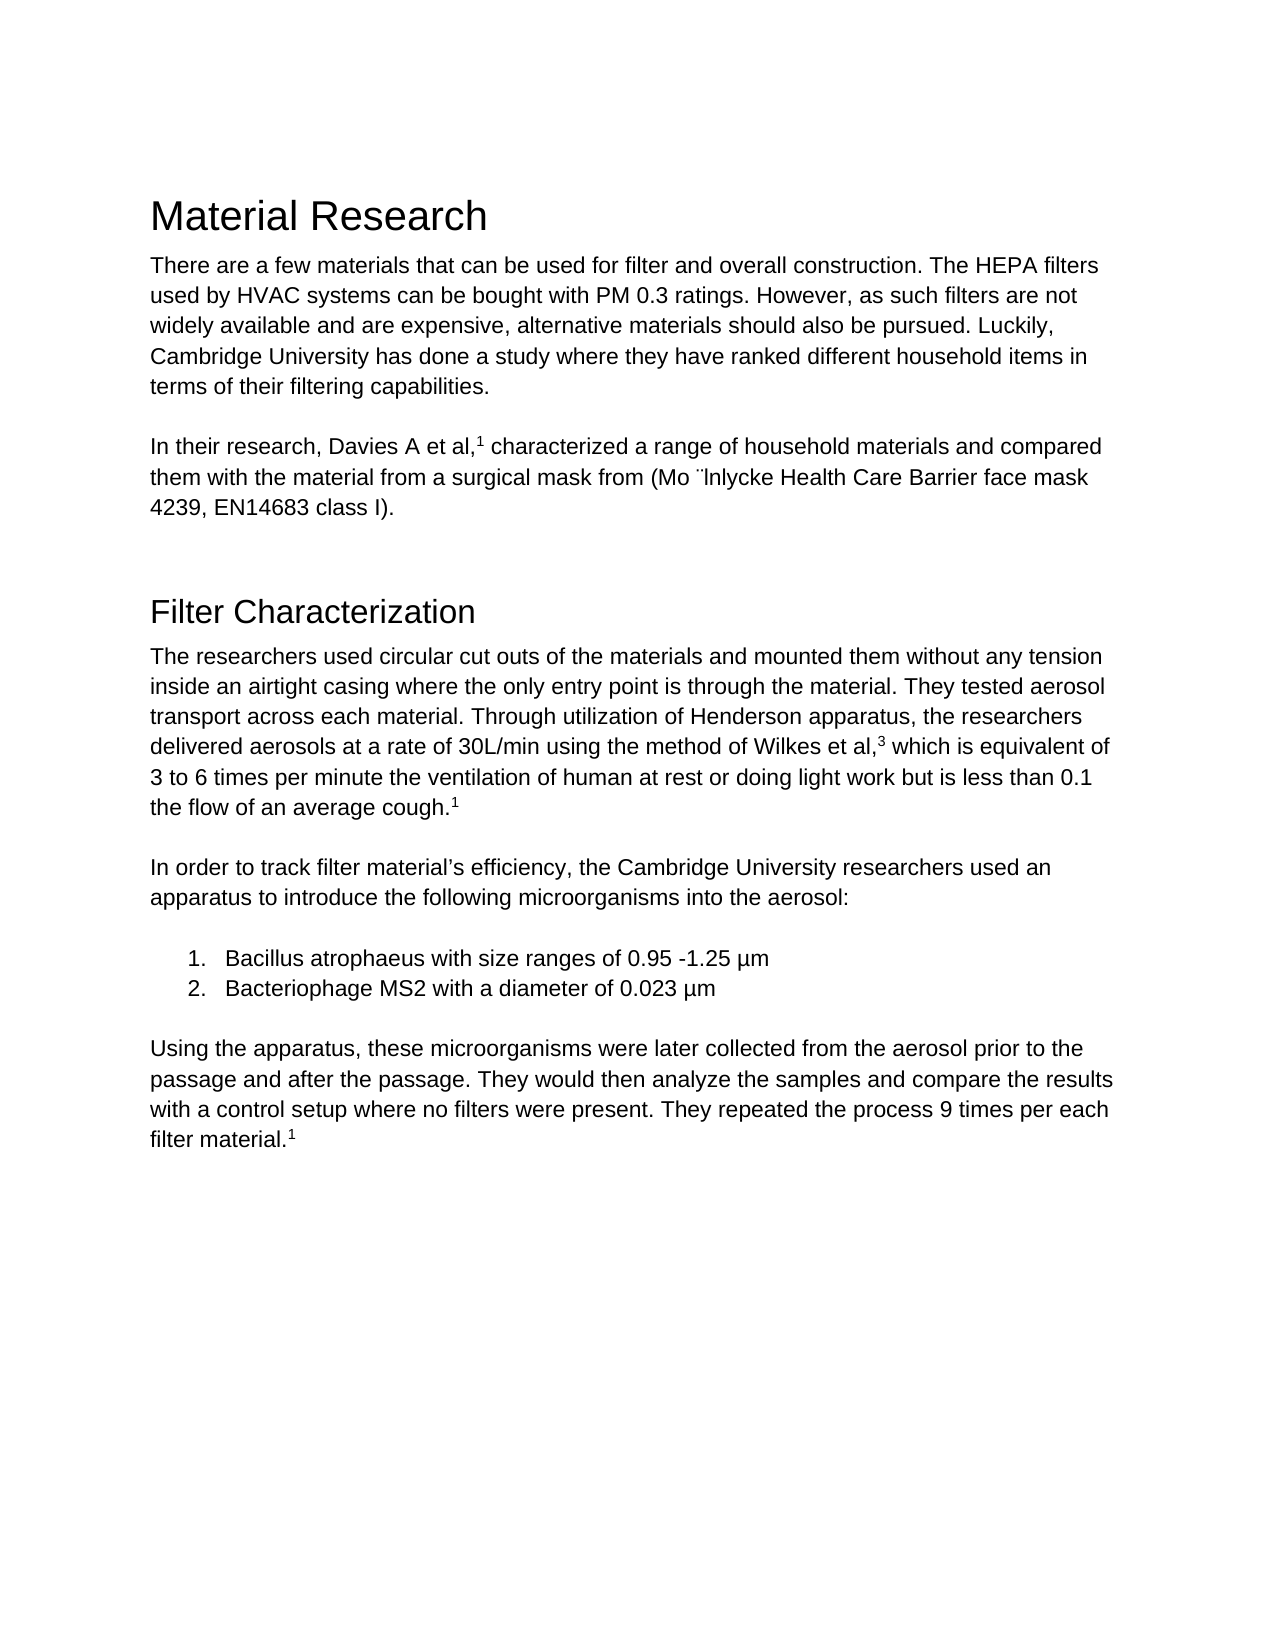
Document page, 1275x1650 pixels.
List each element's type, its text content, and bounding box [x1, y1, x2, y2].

text In order to track filter material’s efficiency, the Cambridge University researchers used an apparatus to introduce the following microorganisms into the aerosol: [150, 854, 1125, 911]
text There are a few materials that can be used for filter and overall construction. The HEPA filters used by HVAC systems can be bought with PM 0.3 ratings. However, as such filters are not widely available and are expensive, alternative materials should also be pursued. Luckily, Cambridge University has done a study where they have ranked different household items in terms of their filtering capabilities. [150, 252, 1125, 399]
subtitle Filter Characterization [150, 592, 1125, 630]
list Bacteriophage MS2 with a diameter of 0.023 µm [187, 975, 1125, 1001]
text The researchers used circular cut outs of the materials and mounted them without any tension inside an airtight casing where the only entry point is through the material. They tested aerosol transport across each material. Through utilization of Henderson apparatus, the researchers delivered aerosols at a rate of 30L/min using the method of Wilkes et al,3 which is equivalent of 3 to 6 times per minute the ventilation of human at rest or doing light work but is less than 0.1 the flow of an average cough.1 [150, 643, 1125, 820]
text In their research, Davies A et al,1 characterized a range of household materials and compared them with the material from a surgical mask from (Mo ¨lnlycke Health Care Barrier face mask 4239, EN14683 class I). [150, 433, 1125, 520]
subtitle Material Research [150, 192, 1125, 239]
list Bacillus atrophaeus with size ranges of 0.95 -1.25 µm [187, 945, 1125, 971]
text Using the apparatus, these microorganisms were later collected from the aerosol prior to the passage and after the passage. They would then analyze the samples and compare the results with a control setup where no filters were present. They repeated the process 9 times per each filter material.1 [150, 1035, 1125, 1152]
